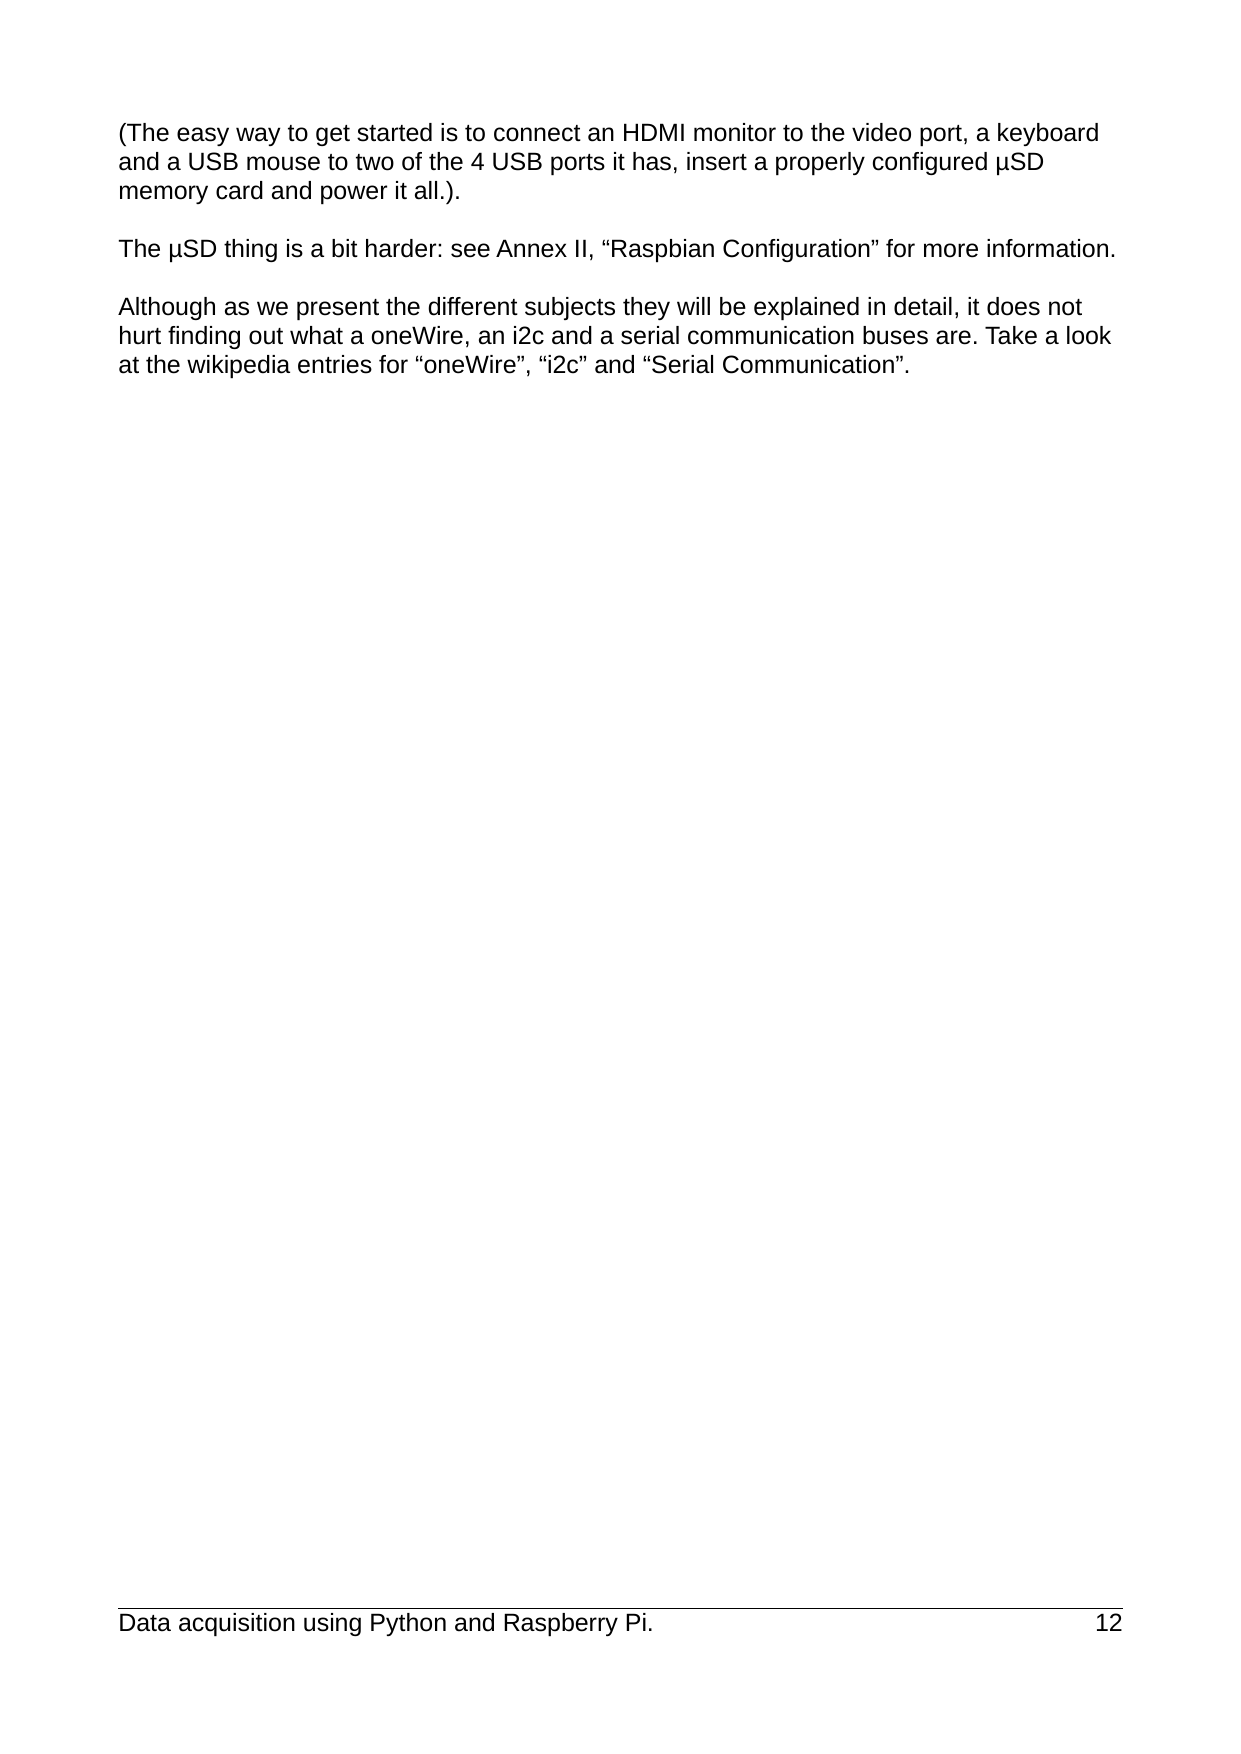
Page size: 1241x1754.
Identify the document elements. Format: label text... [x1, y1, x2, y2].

text The µSD thing is a bit harder: see Annex II, “Raspbian Configuration” for more information. [118, 234, 1122, 263]
text (The easy way to get started is to connect an HDMI monitor to the video port, a keyboard and a USB mouse to two of the 4 USB ports it has, insert a properly configured µSD memory card and power it all.). [118, 118, 1122, 204]
text Although as we present the different subjects they will be explained in detail, it does not hurt finding out what a oneWire, an i2c and a serial communication buses are. Take a look at the wikipedia entries for “oneWire”, “i2c” and “Serial Communication”. [118, 292, 1122, 378]
